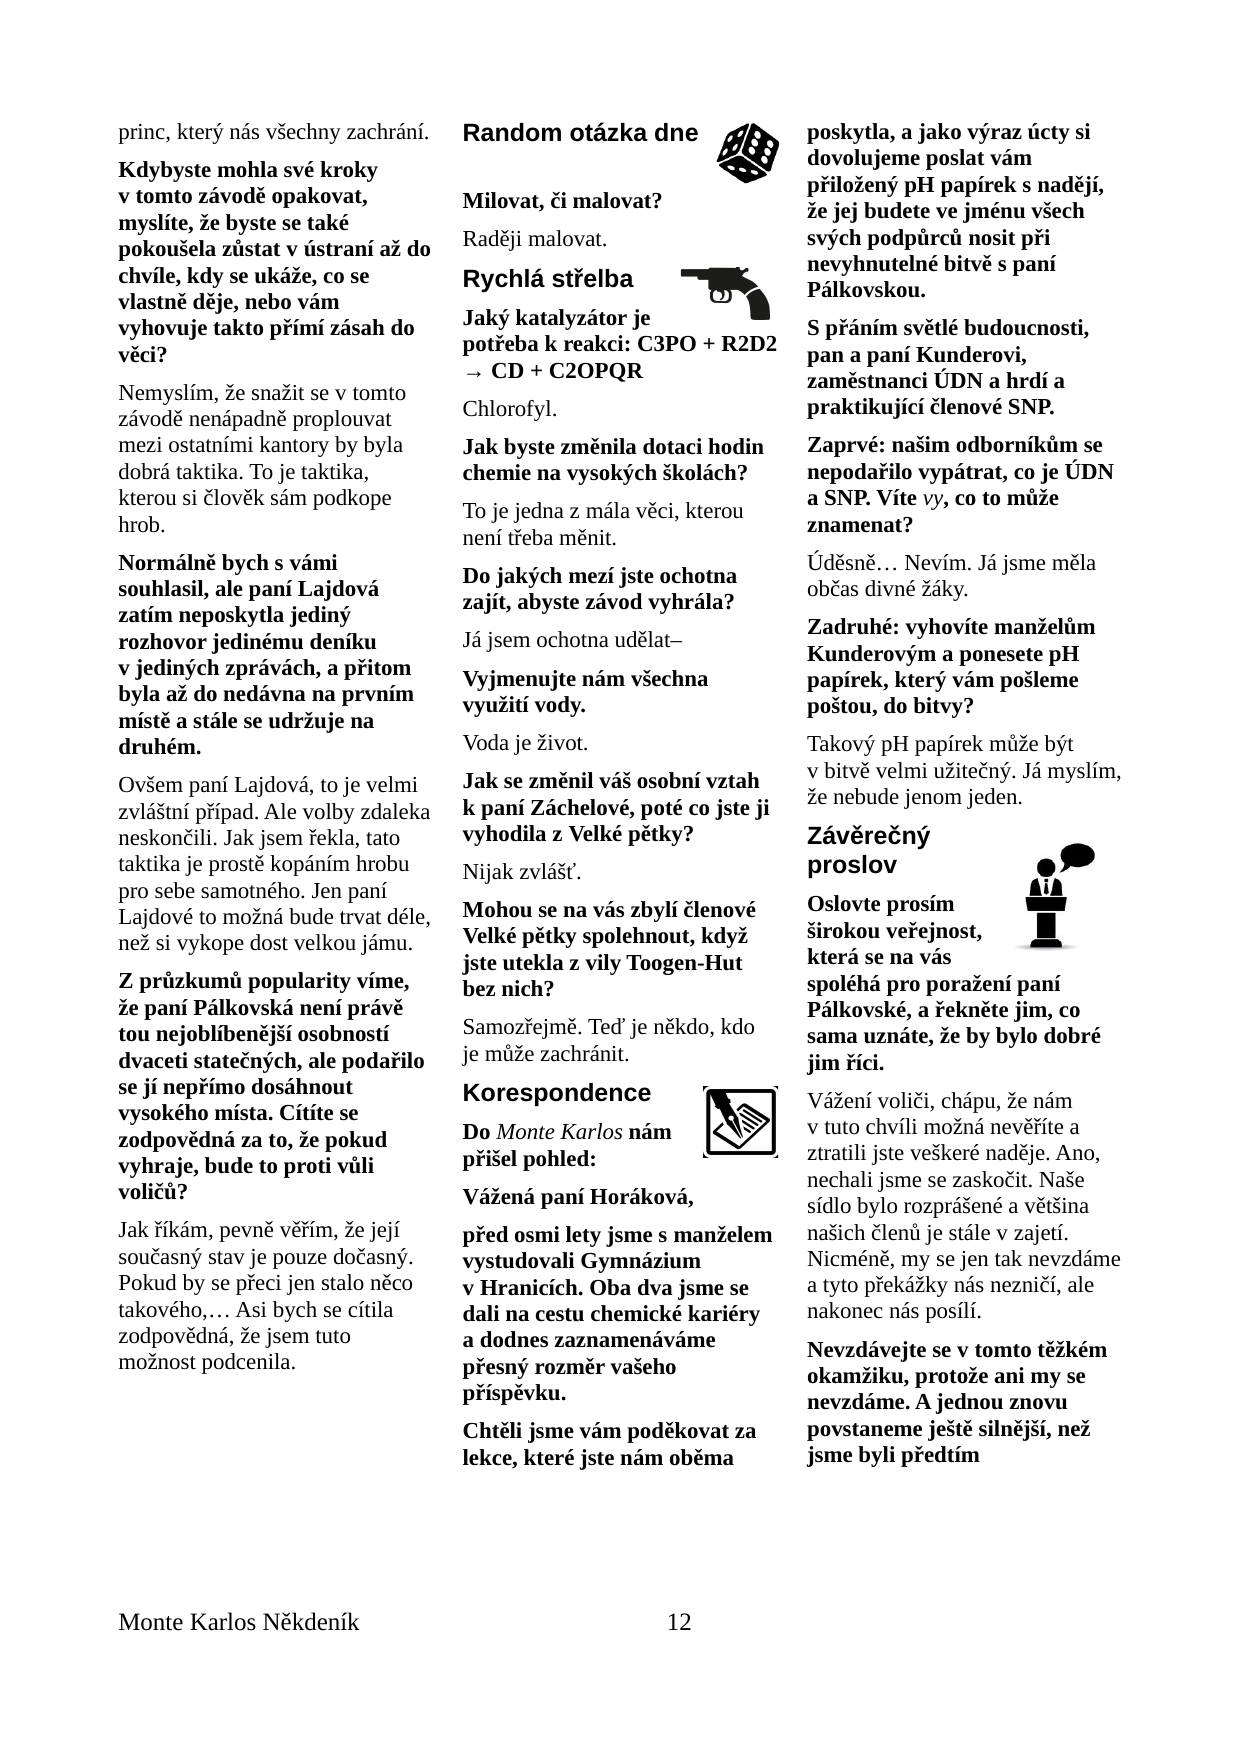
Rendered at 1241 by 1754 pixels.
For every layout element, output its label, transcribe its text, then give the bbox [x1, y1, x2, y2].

text Normálně bych s vámi souhlasil, ale paní Lajdová zatím neposkytla jediný rozhovor jedinému deníku v jediných zprávách, a přitom byla až do nedávna na prvním místě a stále se udržuje na druhém. [118, 549, 433, 759]
text Chtěli jsme vám poděkovat za lekce, které jste nám oběma [462, 1417, 777, 1470]
subtitle Závěrečný proslov [807, 821, 1122, 879]
text Vyjmenujte nám všechna využití vody. [462, 665, 777, 717]
text Mohou se na vás zbylí členové Velké pětky spolehnout, když jste utekla z vily Toogen-Hut bez nich? [462, 896, 777, 1002]
text Nevzdávejte se v tomto těžkém okamžiku, protože ani my se nevzdáme. A jednou znovu povstaneme ještě silnější, než jsme byli předtím [807, 1336, 1122, 1467]
text Takový pH papírek může být v bitvě velmi užitečný. Já myslím, že nebude jenom jeden. [807, 730, 1122, 809]
text Z průzkumů popularity víme, že paní Pálkovská není právě tou nejoblíbenější osobností dvaceti statečných, ale podařilo se jí nepřímo dosáhnout vysokého místa. Cítíte se zodpovědná za to, že pokud vyhraje, bude to proti vůli voličů? [118, 968, 433, 1205]
text Nijak zvlášť. [462, 858, 777, 884]
text Samozřejmě. Teď je někdo, kdo je může zachránit. [462, 1013, 777, 1066]
text princ, který nás všechny zachrání. [118, 118, 433, 144]
text Vážení voliči, chápu, že nám v tuto chvíli možná nevěříte a ztratili jste veškeré naděje. Ano, nechali jsme se zaskočit. Naše sídlo bylo rozprášené a většina našich členů je stále v zajetí. Nicméně, my se jen tak nevzdáme a tyto překážky nás nezničí, ale nakonec nás posílí. [807, 1087, 1122, 1324]
text Do Monte Karlos nám přišel pohled: [462, 1118, 777, 1171]
text poskytla, a jako výraz úcty si dovolujeme poslat vám přiložený pH papírek s nadějí, že jej budete ve jménu všech svých podpůrců nosit při nevyhnutelné bitvě s paní Pálkovskou. [807, 118, 1122, 303]
subtitle Korespondence [462, 1078, 777, 1107]
picture [993, 835, 1103, 959]
text Milovat, či malovat? [462, 187, 777, 214]
text Voda je život. [462, 729, 777, 756]
text Jaký katalyzátor je potřeba k reakci: C3PO + R2D2 → CD + C2OPQR [462, 304, 777, 383]
text Raději malovat. [462, 226, 777, 252]
subtitle Random otázka dne [462, 118, 777, 176]
picture [680, 267, 770, 320]
text Chlorofyl. [462, 395, 777, 421]
text Jak byste změnila dotaci hodin chemie na vysokých školách? [462, 433, 777, 486]
text před osmi lety jsme s manželem vystudovali Gymnázium v Hranicích. Oba dva jsme se dali na cestu chemické kariéry a dodnes zaznamenáváme přesný rozměr vašeho příspěvku. [462, 1221, 777, 1406]
text Do jakých mezí jste ochotna zajít, abyste závod vyhrála? [462, 562, 777, 615]
picture [710, 122, 780, 185]
text Vážená paní Horáková, [462, 1183, 777, 1209]
text Já jsem ochotna udělat– [462, 627, 777, 653]
text Kdybyste mohla své kroky v tomto závodě opakovat, myslíte, že byste se také pokoušela zůstat v ústraní až do chvíle, kdy se ukáže, co se vlastně děje, nebo vám vyhovuje takto přímí zásah do věci? [118, 156, 433, 367]
text Nemyslím, že snažit se v tomto závodě nenápadně proplouvat mezi ostatními kantory by byla dobrá taktika. To je taktika, kterou si člověk sám podkope hrob. [118, 379, 433, 537]
text S přáním světlé budoucnosti, pan a paní Kunderovi, zaměstnanci ÚDN a hrdí a praktikující členové SNP. [807, 314, 1122, 420]
text To je jedna z mála věci, kterou není třeba měnit. [462, 498, 777, 550]
picture [709, 1086, 779, 1158]
text Zaprvé: našim odborníkům se nepodařilo vypátrat, co je ÚDN a SNP. Víte vy, co to může znamenat? [807, 432, 1122, 537]
text Jak říkám, pevně věřím, že její současný stav je pouze dočasný. Pokud by se přeci jen stalo něco takového,… Asi bych se cítila zodpovědná, že jsem tuto možnost podcenila. [118, 1217, 433, 1375]
text Ovšem paní Lajdová, to je velmi zvláštní případ. Ale volby zdaleka neskončili. Jak jsem řekla, tato taktika je prostě kopáním hrobu pro sebe samotného. Jen paní Lajdové to možná bude trvat déle, než si vykope dost velkou jámu. [118, 771, 433, 956]
text Oslovte prosím širokou veřejnost, která se na vás spoléhá pro poražení paní Pálkovské, a řekněte jim, co sama uznáte, že by bylo dobré jim říci. [807, 891, 1122, 1075]
text Jak se změnil váš osobní vztah k paní Záchelové, poté co jste ji vyhodila z Velké pětky? [462, 767, 777, 846]
subtitle Rychlá střelba [462, 264, 777, 292]
text Zadruhé: vyhovíte manželům Kunderovým a ponesete pH papírek, který vám pošleme poštou, do bitvy? [807, 613, 1122, 719]
text Úděsně… Nevím. Já jsme měla občas divné žáky. [807, 549, 1122, 601]
